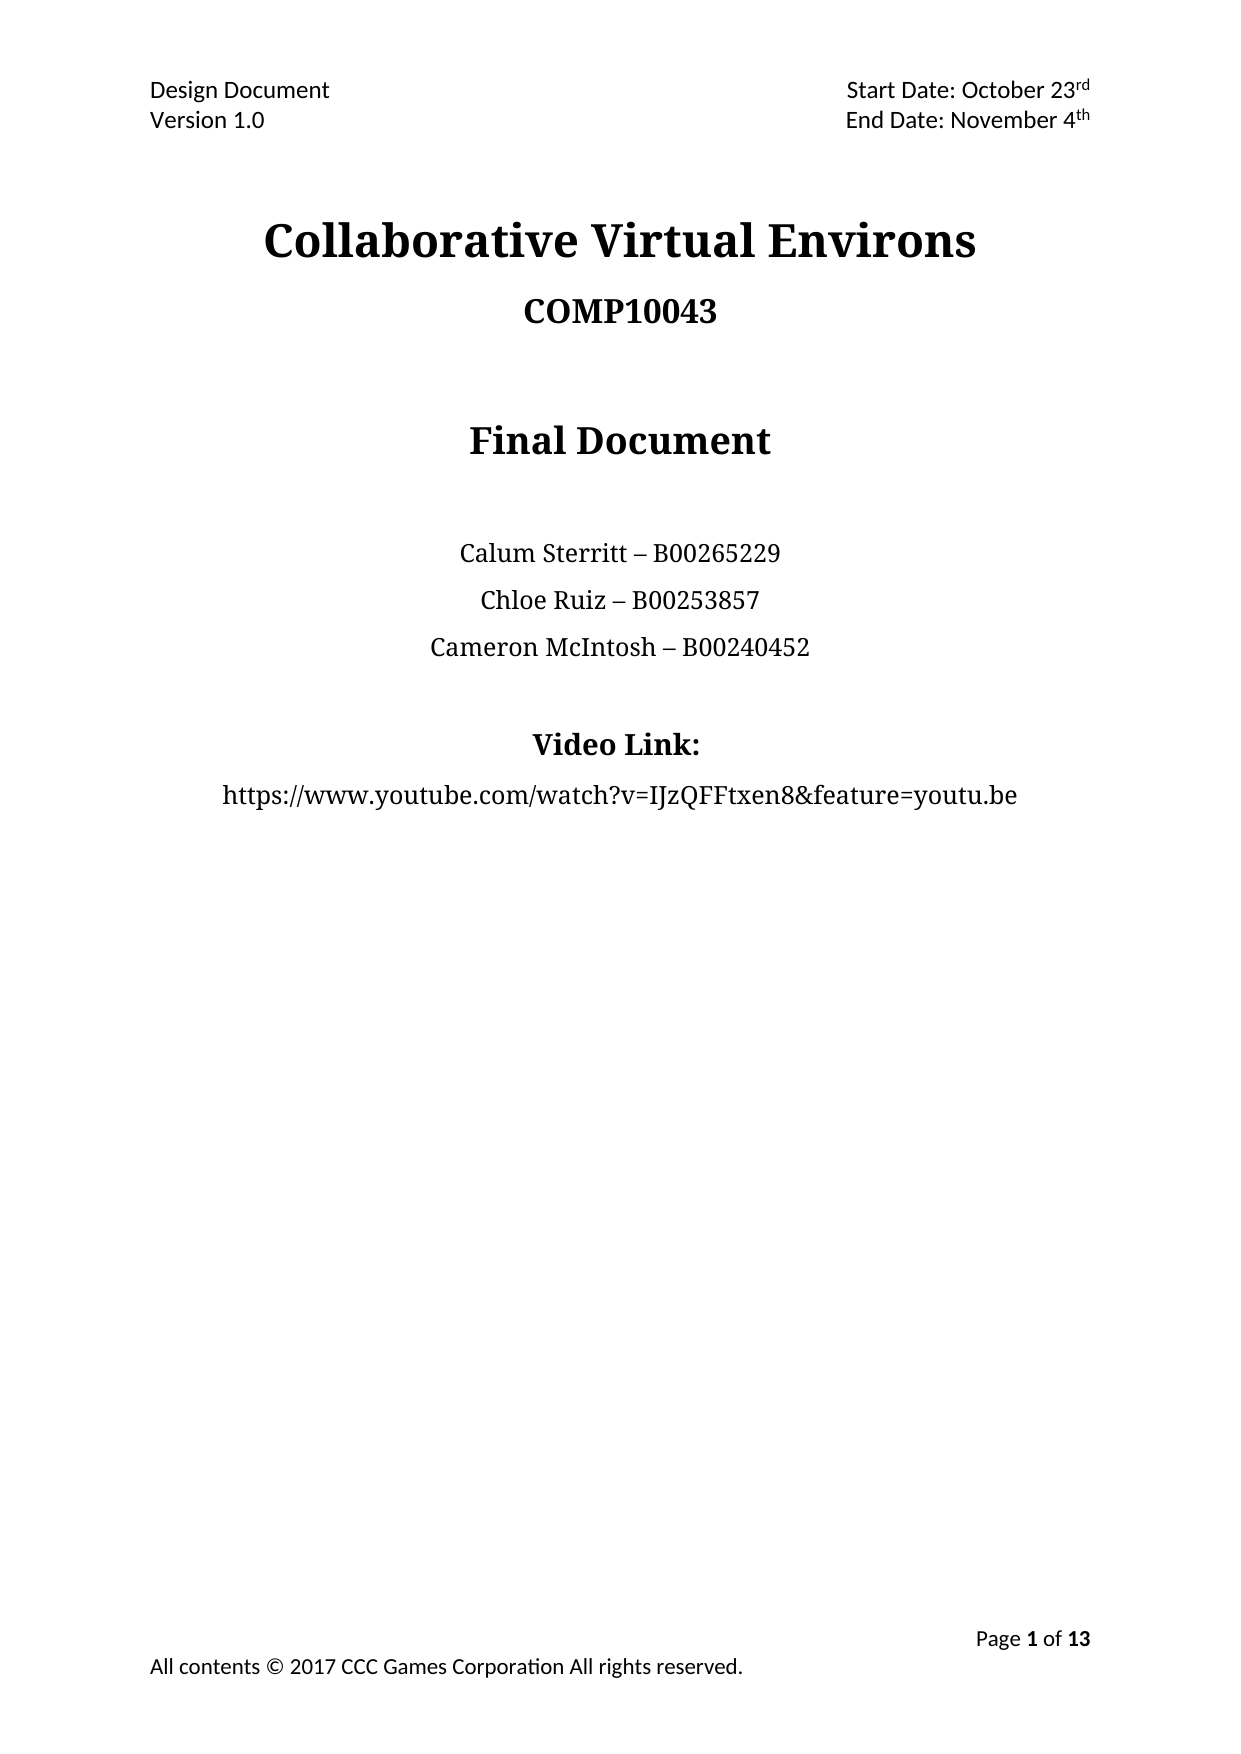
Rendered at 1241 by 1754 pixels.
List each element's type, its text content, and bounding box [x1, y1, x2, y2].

text Collaborative Virtual Environs [150, 208, 1090, 271]
text Final Document [150, 414, 1090, 465]
text Chloe Ruiz – B00253857 [150, 583, 1090, 617]
text Video Link: [150, 724, 1090, 764]
text COMP10043 [150, 288, 1090, 334]
text Calum Sterritt – B00265229 [150, 536, 1090, 570]
text https://www.youtube.com/watch?v=IJzQFFtxen8&feature=youtu.be [150, 777, 1090, 811]
text Cameron McIntosh – B00240452 [150, 630, 1090, 664]
